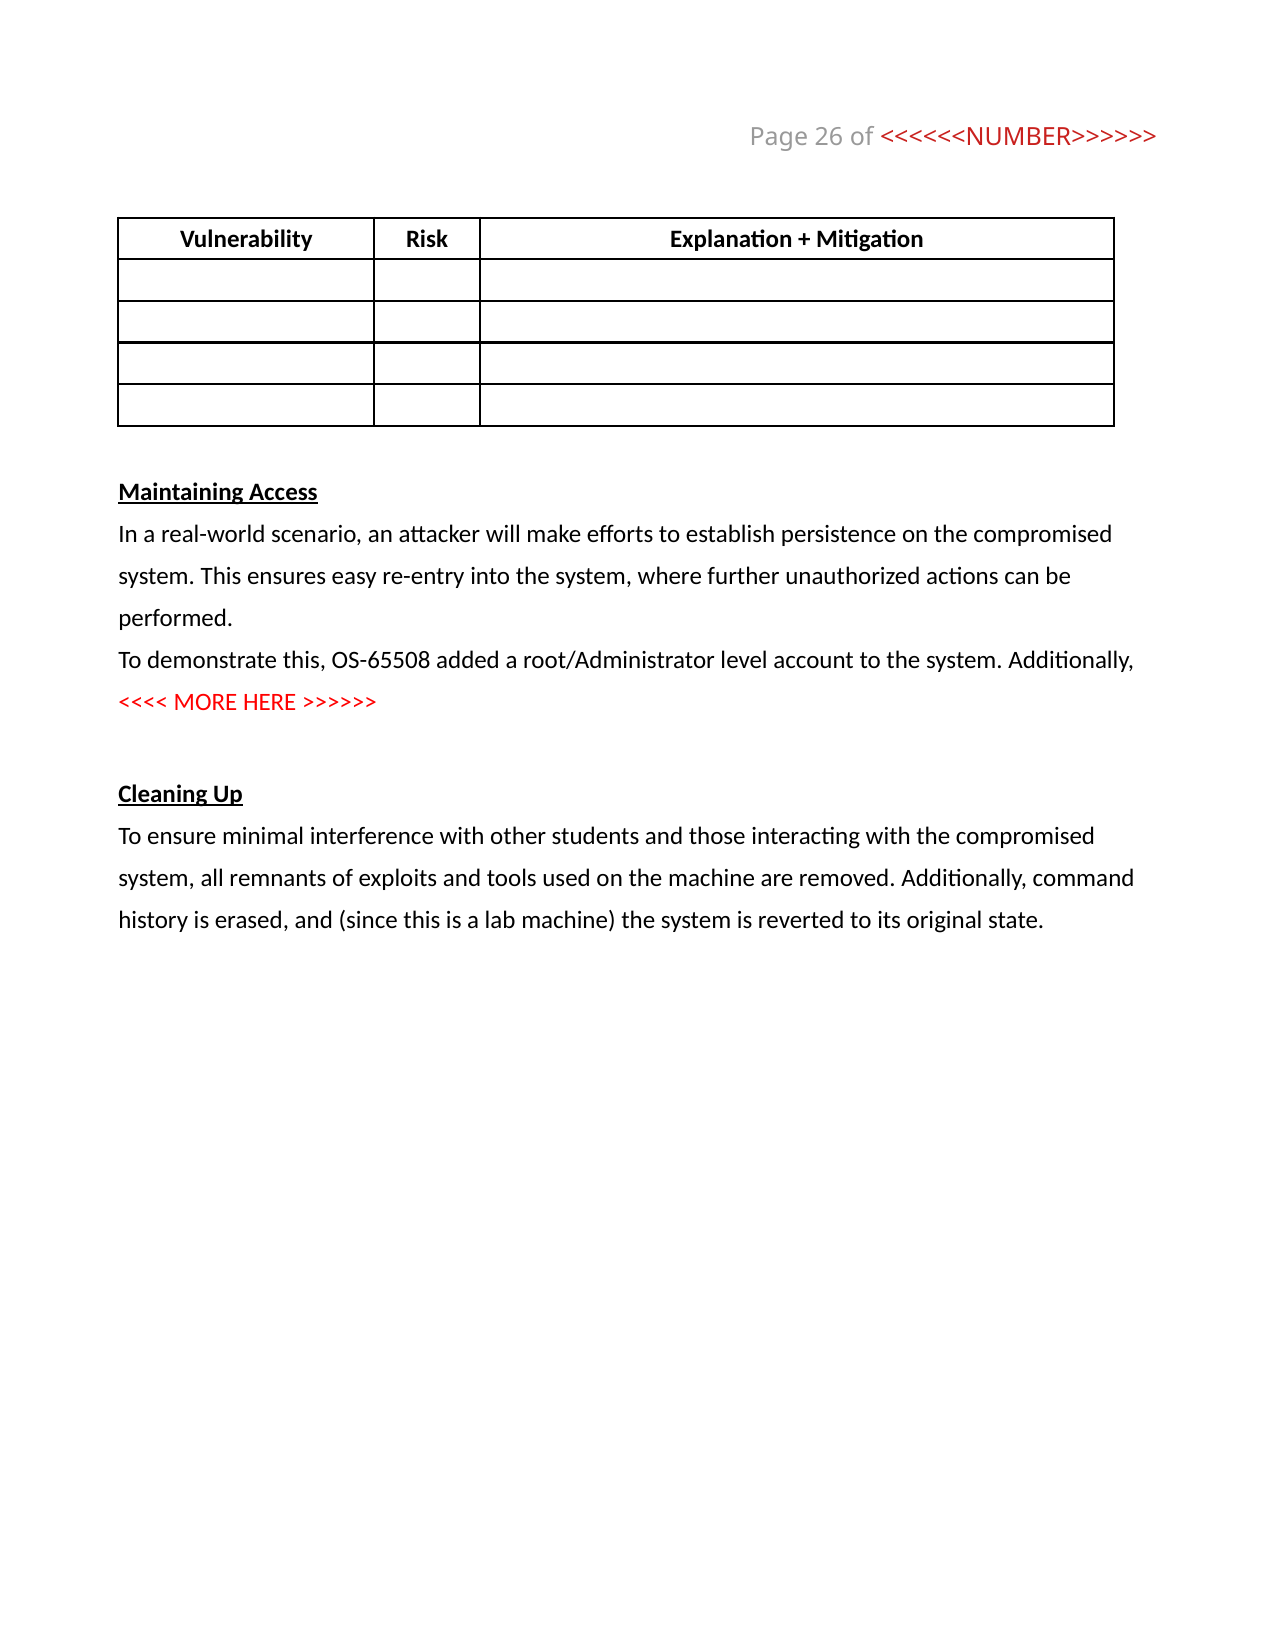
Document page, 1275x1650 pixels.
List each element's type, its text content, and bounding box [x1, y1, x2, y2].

table_header Risk [375, 219, 479, 258]
table_cell [481, 344, 1113, 383]
table_cell [375, 260, 479, 300]
table_cell [481, 260, 1113, 300]
table_cell [119, 344, 373, 383]
table_header Vulnerability [119, 219, 373, 258]
table_cell [375, 385, 479, 424]
table_cell [481, 385, 1113, 424]
text In a real-world scenario, an attacker will make efforts to establish persistence on the compromised system. This ensures easy re-entry into the system, where further unauthorized actions can be performed. To demonstrate this, OS-65508 added a root/Administrator level account to the system. Additionally, <<<< MORE HERE >>>>>> [118, 518, 1157, 717]
text To ensure minimal interference with other students and those interacting with the compromised system, all remnants of exploits and tools used on the machine are removed. Additionally, command history is erased, and (since this is a lab machine) the system is reverted to its original state. [118, 820, 1157, 935]
table_cell [119, 385, 373, 424]
table_header Explanation + Mitigation [481, 219, 1113, 258]
table_cell [375, 302, 479, 341]
table_cell [119, 302, 373, 341]
table_cell [481, 302, 1113, 341]
table_cell [375, 344, 479, 383]
text Maintaining Access [118, 476, 1157, 507]
text Cleaning Up [118, 778, 1157, 809]
table_cell [119, 260, 373, 300]
